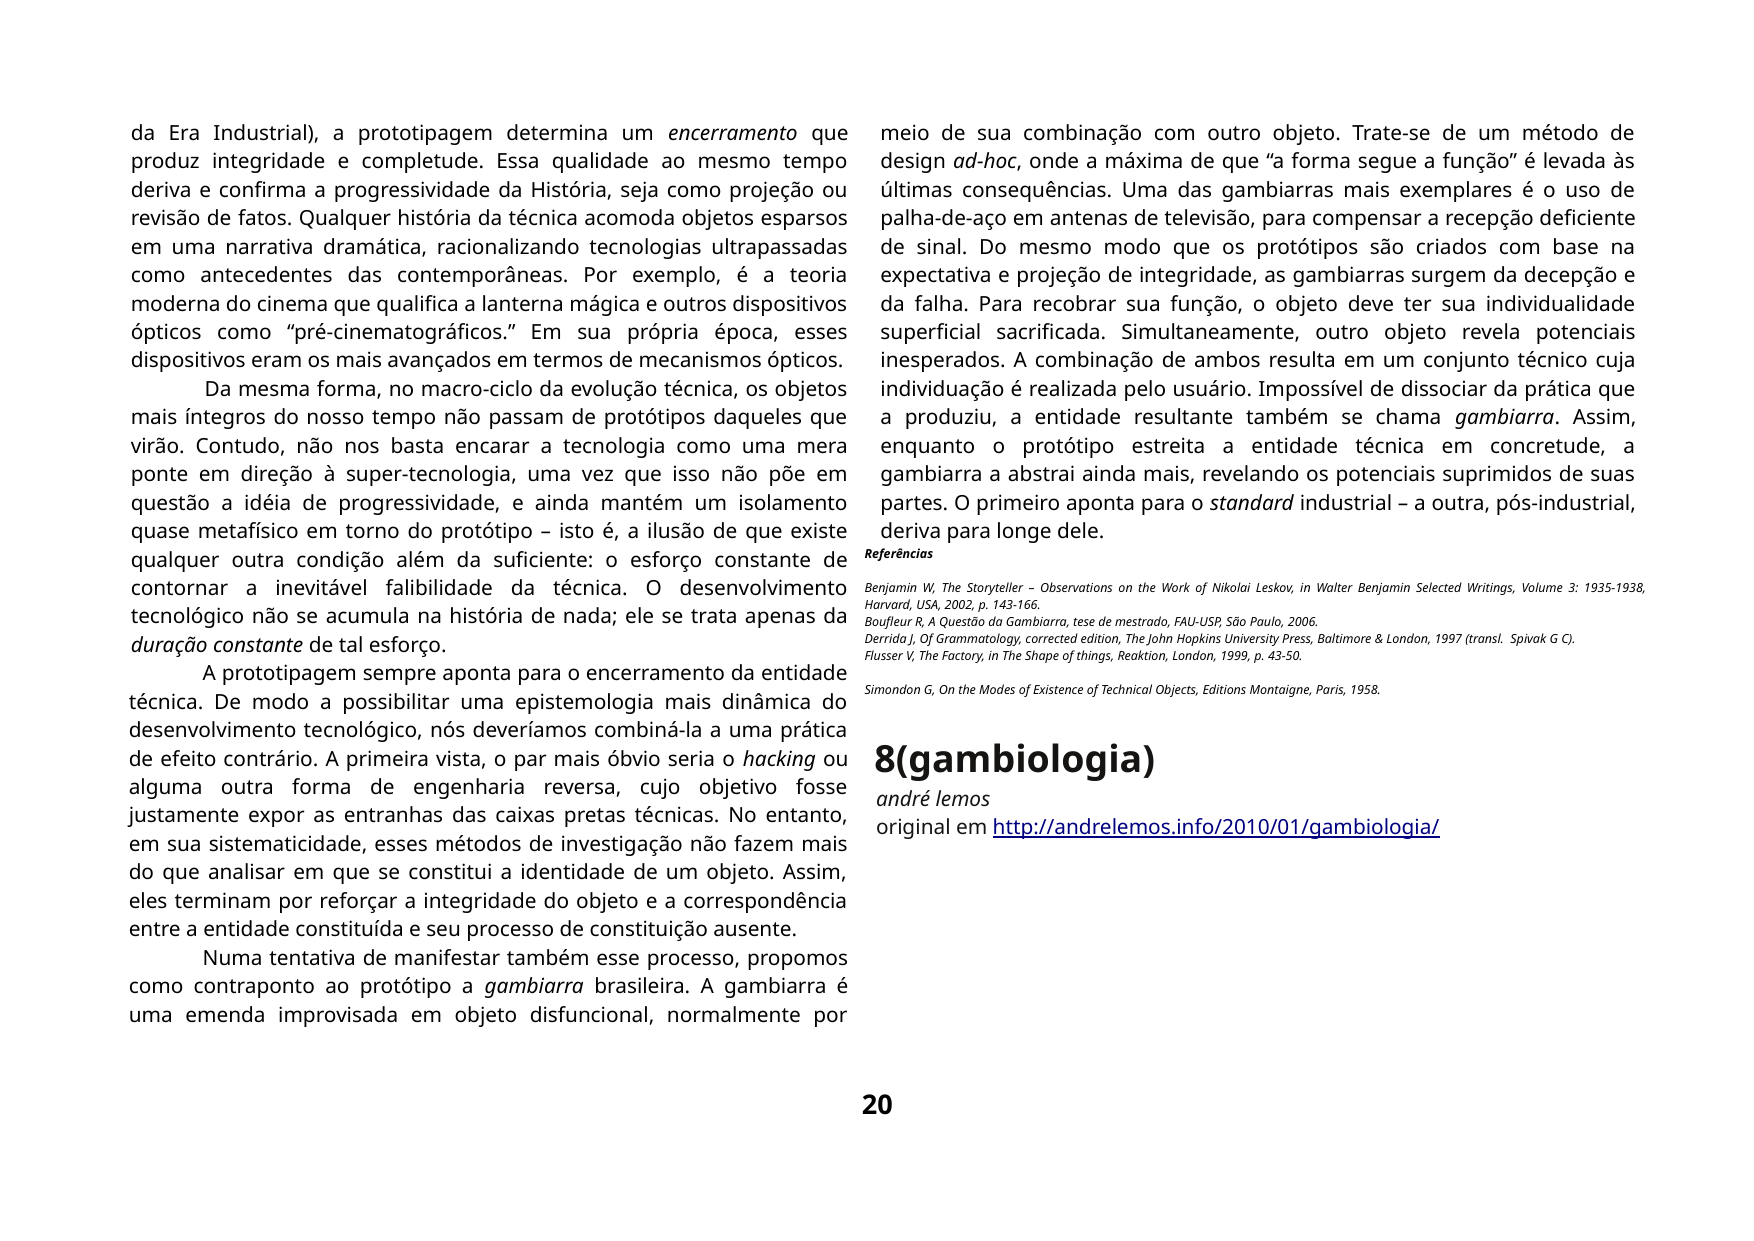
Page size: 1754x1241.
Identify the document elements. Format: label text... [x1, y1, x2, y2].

text A prototipagem sempre aponta para o encerramento da entidade técnica. De modo a possibilitar uma epistemologia mais dinâmica do desenvolvimento tecnológico, nós deveríamos combiná-la a uma prática de efeito contrário. A primeira vista, o par mais óbvio seria o hacking ou alguma outra forma de engenharia reversa, cujo objetivo fosse justamente expor as entranhas das caixas pretas técnicas. No entanto, em sua sistematicidade, esses métodos de investigação não fazem mais do que analisar em que se constitui a identidade de um objeto. Assim, eles terminam por reforçar a integridade do objeto e a correspondência entre a entidade constituída e seu processo de constituição ausente. [128, 658, 848, 943]
text meio de sua combinação com outro objeto. Trate-se de um método de design ad-hoc, onde a máxima de que “a forma segue a função” é levada às últimas consequências. Uma das gambiarras mais exemplares é o uso de palha-de-aço em antenas de televisão, para compensar a recepção deficiente de sinal. Do mesmo modo que os protótipos são criados com base na expectativa e projeção de integridade, as gambiarras surgem da decepção e da falha. Para recobrar sua função, o objeto deve ter sua individualidade superficial sacrificada. Simultaneamente, outro objeto revela potenciais inesperados. A combinação de ambos resulta em um conjunto técnico cuja individuação é realizada pelo usuário. Impossível de dissociar da prática que a produziu, a entidade resultante também se chama gambiarra. Assim, enquanto o protótipo estreita a entidade técnica em concretude, a gambiarra a abstrai ainda mais, revelando os potenciais suprimidos de suas partes. O primeiro aponta para o standard industrial – a outra, pós-industrial, deriva para longe dele. [880, 118, 1636, 545]
text original em http://andrelemos.info/2010/01/gambiologia/ [870, 812, 1650, 841]
text Benjamin W, The Storyteller – Observations on the Work of Nikolai Leskov, in Walter Benjamin Selected Writings, Volume 3: 1935-1938, Harvard, USA, 2002, p. 143-166. [864, 579, 1650, 613]
text Boufleur R, A Questão da Gambiarra, tese de mestrado, FAU-USP, São Paulo, 2006. [864, 613, 1650, 630]
text andré lemos [870, 784, 1650, 812]
text Simondon G, On the Modes of Existence of Technical Objects, Editions Montaigne, Paris, 1958. [864, 681, 1642, 698]
text Da mesma forma, no macro-ciclo da evolução técnica, os objetos mais íntegros do nosso tempo não passam de protótipos daqueles que virão. Contudo, não nos basta encarar a tecnologia como uma mera ponte em direção à super-tecnologia, uma vez que isso não põe em questão a idéia de progressividade, e ainda mantém um isolamento quase metafísico em torno do protótipo – isto é, a ilusão de que existe qualquer outra condição além da suficiente: o esforço constante de contornar a inevitável falibilidade da técnica. O desenvolvimento tecnológico não se acumula na história de nada; ele se trata apenas da duração constante de tal esforço. [131, 374, 848, 658]
text Flusser V, The Factory, in The Shape of things, Reaktion, London, 1999, p. 43-50. [864, 647, 1650, 664]
text da Era Industrial), a prototipagem determina um encerramento que produz integridade e completude. Essa qualidade ao mesmo tempo deriva e confirma a progressividade da História, seja como projeção ou revisão de fatos. Qualquer história da técnica acomoda objetos esparsos em uma narrativa dramática, racionalizando tecnologias ultrapassadas como antecedentes das contemporâneas. Por exemplo, é a teoria moderna do cinema que qualifica a lanterna mágica e outros dispositivos ópticos como “pré-cinematográficos.” Em sua própria época, esses dispositivos eram os mais avançados em termos de mecanismos ópticos. [131, 118, 848, 374]
text 8(gambiologia) [864, 733, 1650, 784]
text Referências [864, 545, 1650, 562]
text Numa tentativa de manifestar também esse processo, propomos como contraponto ao protótipo a gambiarra brasileira. A gambiarra é uma emenda improvisada em objeto disfuncional, normalmente por [128, 943, 848, 1028]
text Derrida J, Of Grammatology, corrected edition, The John Hopkins University Press, Baltimore & London, 1997 (transl. Spivak G C). [864, 630, 1650, 647]
